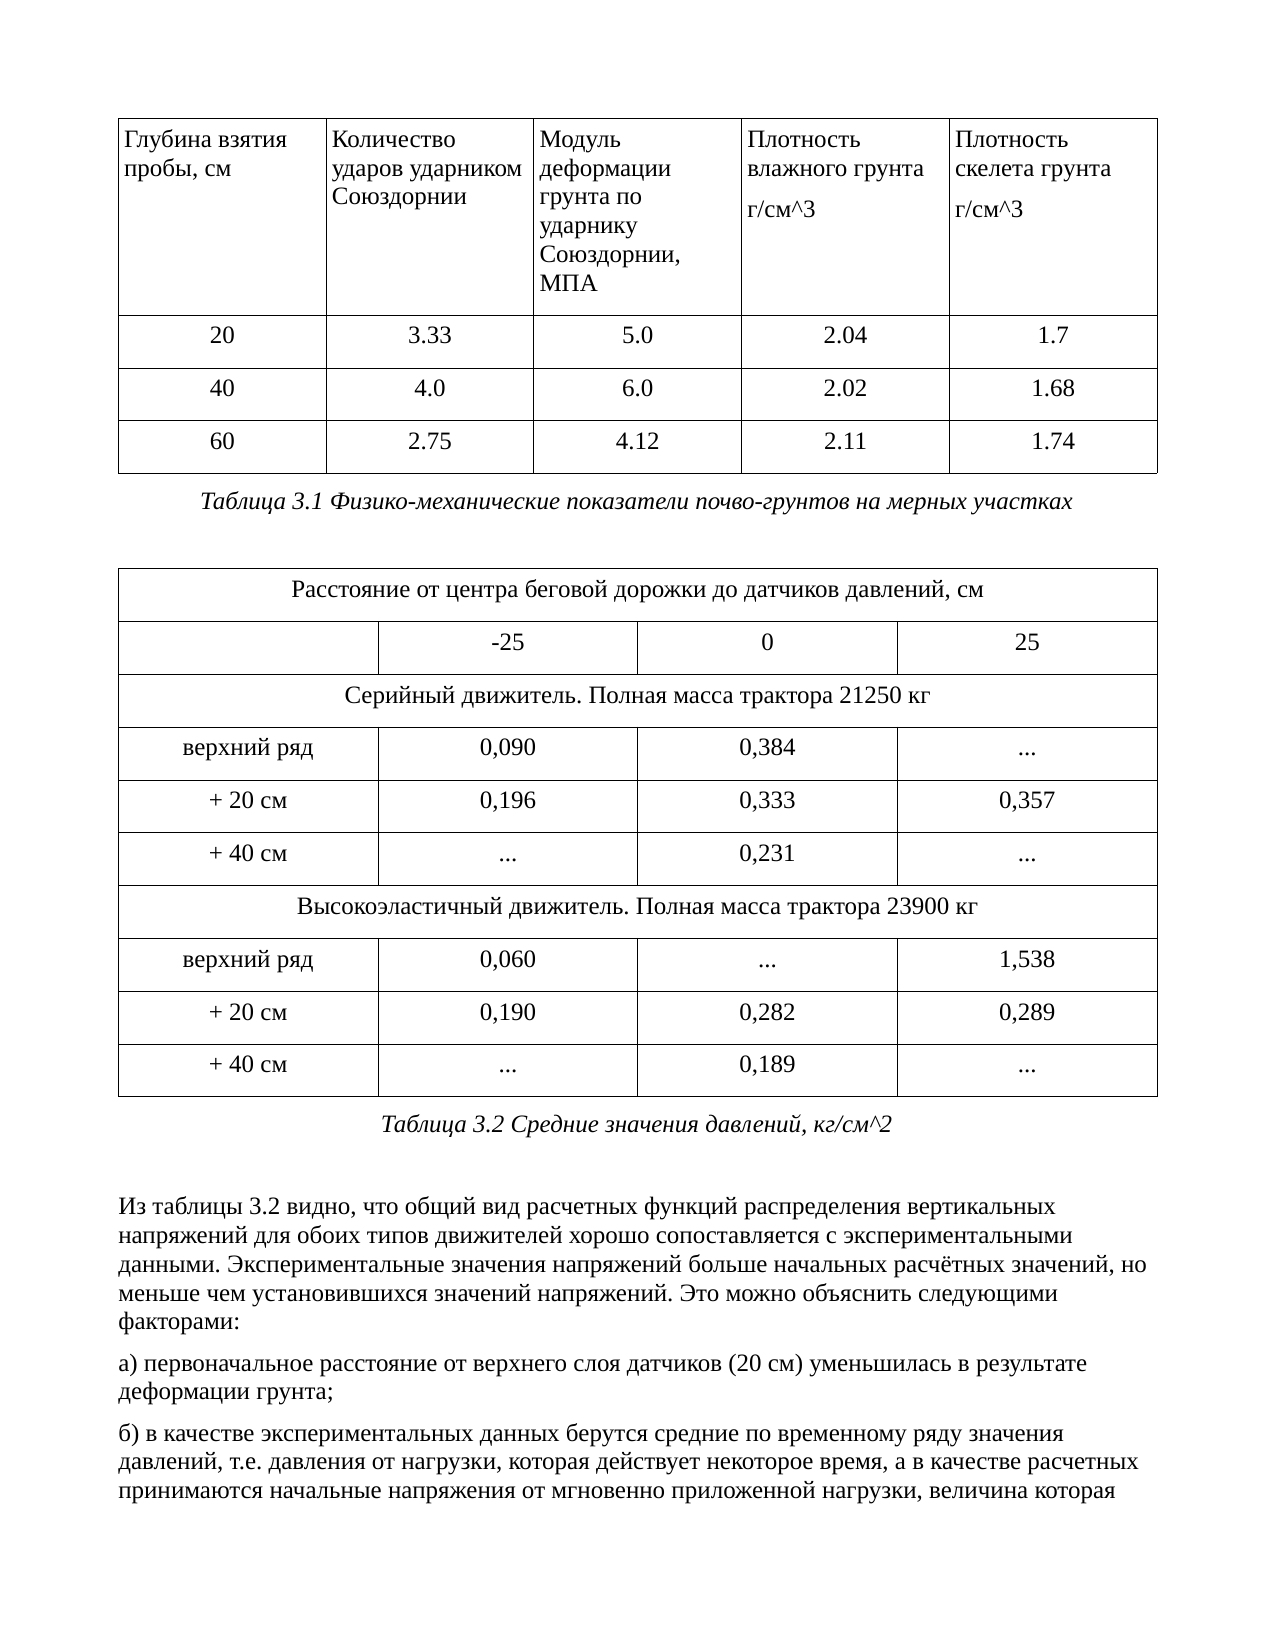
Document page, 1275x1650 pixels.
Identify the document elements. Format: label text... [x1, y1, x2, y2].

table_cell 0,357 [898, 781, 1157, 832]
table_cell 2.04 [742, 316, 949, 367]
table_cell 25 [898, 622, 1157, 674]
table_cell 0,189 [638, 1045, 897, 1096]
table_cell 5.0 [534, 316, 741, 367]
table_cell ... [898, 728, 1157, 779]
table_cell 4.12 [534, 421, 741, 473]
table_cell 6.0 [534, 369, 741, 420]
table_cell 1,538 [898, 939, 1157, 991]
table_cell 0,090 [379, 728, 637, 779]
table_cell 4.0 [327, 369, 533, 420]
table_cell 0,289 [898, 992, 1157, 1043]
table_header Плотность скелета грунта г/см^3 [950, 119, 1157, 315]
table_cell ... [379, 1045, 637, 1096]
table_cell + 20 см [119, 781, 378, 832]
table_header Модуль деформации грунта по ударнику Союздорнии, МПА [534, 119, 741, 315]
table_cell 40 [119, 369, 326, 420]
table_cell 0 [638, 622, 897, 674]
text б) в качестве экспериментальных данных берутся средние по временному ряду значения давлений, т.е. давления от нагрузки, которая действует некоторое время, а в качестве расчетных принимаются начальные напряжения от мгновенно приложенной нагрузки, величина которая [118, 1418, 1157, 1504]
table_header Плотность влажного грунта г/см^3 [742, 119, 949, 315]
table_cell 1.74 [950, 421, 1157, 473]
table_header Глубина взятия пробы, см [119, 119, 326, 315]
table_cell [119, 622, 378, 674]
table_header Количество ударов ударником Союздорнии [327, 119, 533, 315]
table_cell 1.68 [950, 369, 1157, 420]
table_cell 0,384 [638, 728, 897, 779]
table_cell -25 [379, 622, 637, 674]
table_cell 2.11 [742, 421, 949, 473]
table_cell 0,333 [638, 781, 897, 832]
table_cell 60 [119, 421, 326, 473]
table_cell верхний ряд [119, 939, 378, 991]
table_cell 0,231 [638, 833, 897, 885]
table_cell 20 [119, 316, 326, 367]
table_cell 2.75 [327, 421, 533, 473]
table_cell 1.7 [950, 316, 1157, 367]
table_cell + 40 см [119, 833, 378, 885]
table_cell 0,190 [379, 992, 637, 1043]
table_cell 0,196 [379, 781, 637, 832]
table_cell 0,282 [638, 992, 897, 1043]
table_header Расстояние от центра беговой дорожки до датчиков давлений, см [119, 569, 1157, 621]
text Таблица 3.2 Средние значения давлений, кг/см^2 [118, 1109, 1157, 1138]
table_cell верхний ряд [119, 728, 378, 779]
table_cell ... [898, 833, 1157, 885]
text Таблица 3.1 Физико-механические показатели почво-грунтов на мерных участках [118, 486, 1157, 514]
table_cell Высокоэластичный движитель. Полная масса трактора 23900 кг [119, 886, 1157, 938]
table_cell Серийный движитель. Полная масса трактора 21250 кг [119, 675, 1157, 727]
text Из таблицы 3.2 видно, что общий вид расчетных функций распределения вертикальных напряжений для обоих типов движителей хорошо сопоставляется с экспериментальными данными. Экспериментальные значения напряжений больше начальных расчётных значений, но меньше чем установившихся значений напряжений. Это можно объяснить следующими факторами: [118, 1191, 1157, 1335]
table_cell ... [898, 1045, 1157, 1096]
table_cell 0,060 [379, 939, 637, 991]
table_cell 2.02 [742, 369, 949, 420]
table_cell + 40 см [119, 1045, 378, 1096]
table_cell + 20 см [119, 992, 378, 1043]
table_cell ... [638, 939, 897, 991]
table_cell ... [379, 833, 637, 885]
text а) первоначальное расстояние от верхнего слоя датчиков (20 см) уменьшилась в результате деформации грунта; [118, 1348, 1157, 1405]
table_cell 3.33 [327, 316, 533, 367]
